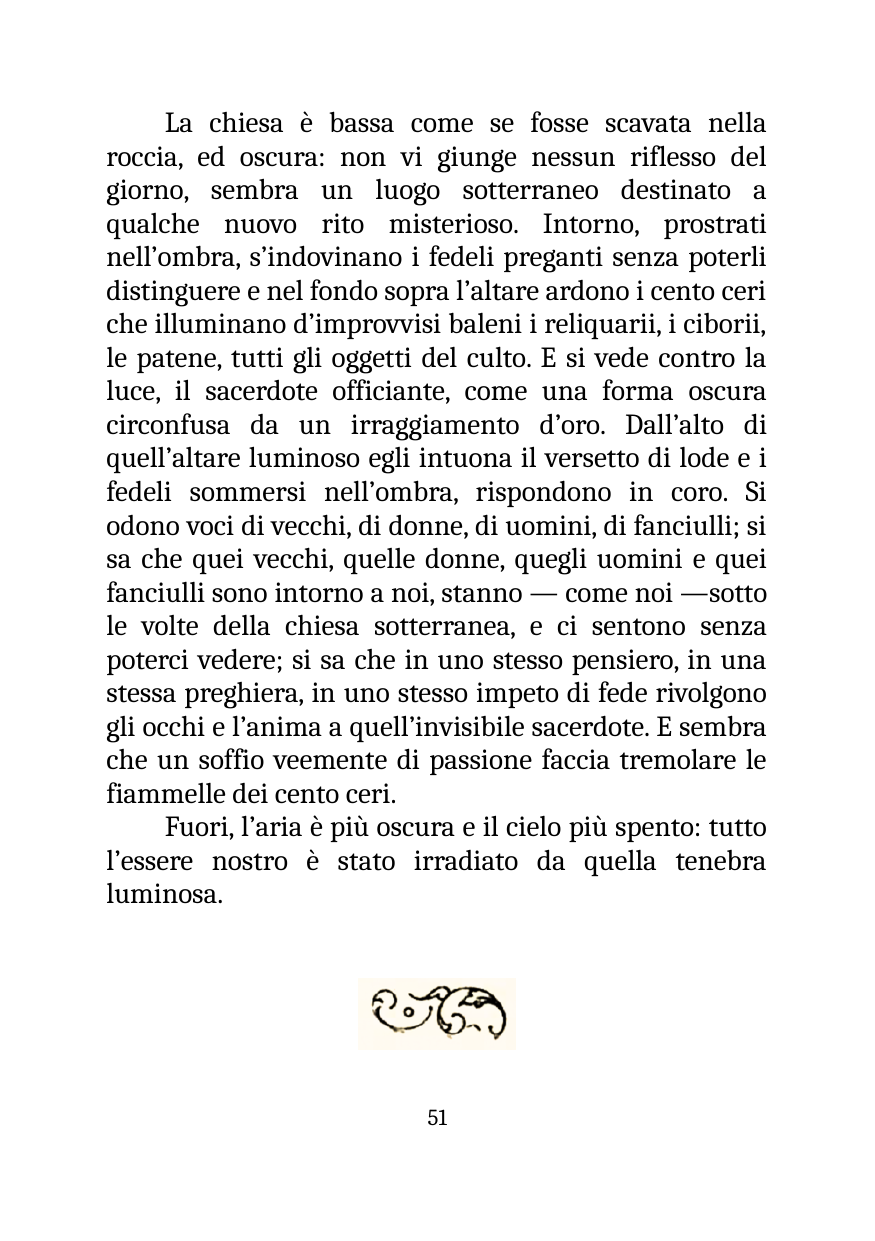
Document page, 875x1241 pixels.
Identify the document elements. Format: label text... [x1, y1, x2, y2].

text Fuori, l’aria è più oscura e il cielo più spento: tutto l’essere nostro è stato irradiato da quella tenebra luminosa. [106, 811, 768, 911]
text La chiesa è bassa come se fosse scavata nella roccia, ed oscura: non vi giunge nessun riflesso del giorno, sembra un luogo sotterraneo destinato a qualche nuovo rito misterioso. Intorno, prostrati nell’ombra, s’indovinano i fedeli preganti senza poterli distinguere e nel fondo sopra l’altare ardono i cento ceri che illuminano d’improvvisi baleni i reliquarii, i ciborii, le patene, tutti gli oggetti del culto. E si vede contro la luce, il sacerdote officiante, come una forma oscura circonfusa da un irraggiamento d’oro. Dall’alto di quell’altare luminoso egli intuona il versetto di lode e i fedeli sommersi nell’ombra, rispondono in coro. Si odono voci di vecchi, di donne, di uomini, di fanciulli; si sa che quei vecchi, quelle donne, quegli uomini e quei fanciulli sono intorno a noi, stanno — come noi —sotto le volte della chiesa sotterranea, e ci sentono senza poterci vedere; si sa che in uno stesso pensiero, in una stessa preghiera, in uno stesso impeto di fede rivolgono gli occhi e l’anima a quell’invisibile sacerdote. E sembra che un soffio veemente di passione faccia tremolare le fiammelle dei cento ceri. [106, 106, 768, 811]
picture [358, 978, 516, 1050]
